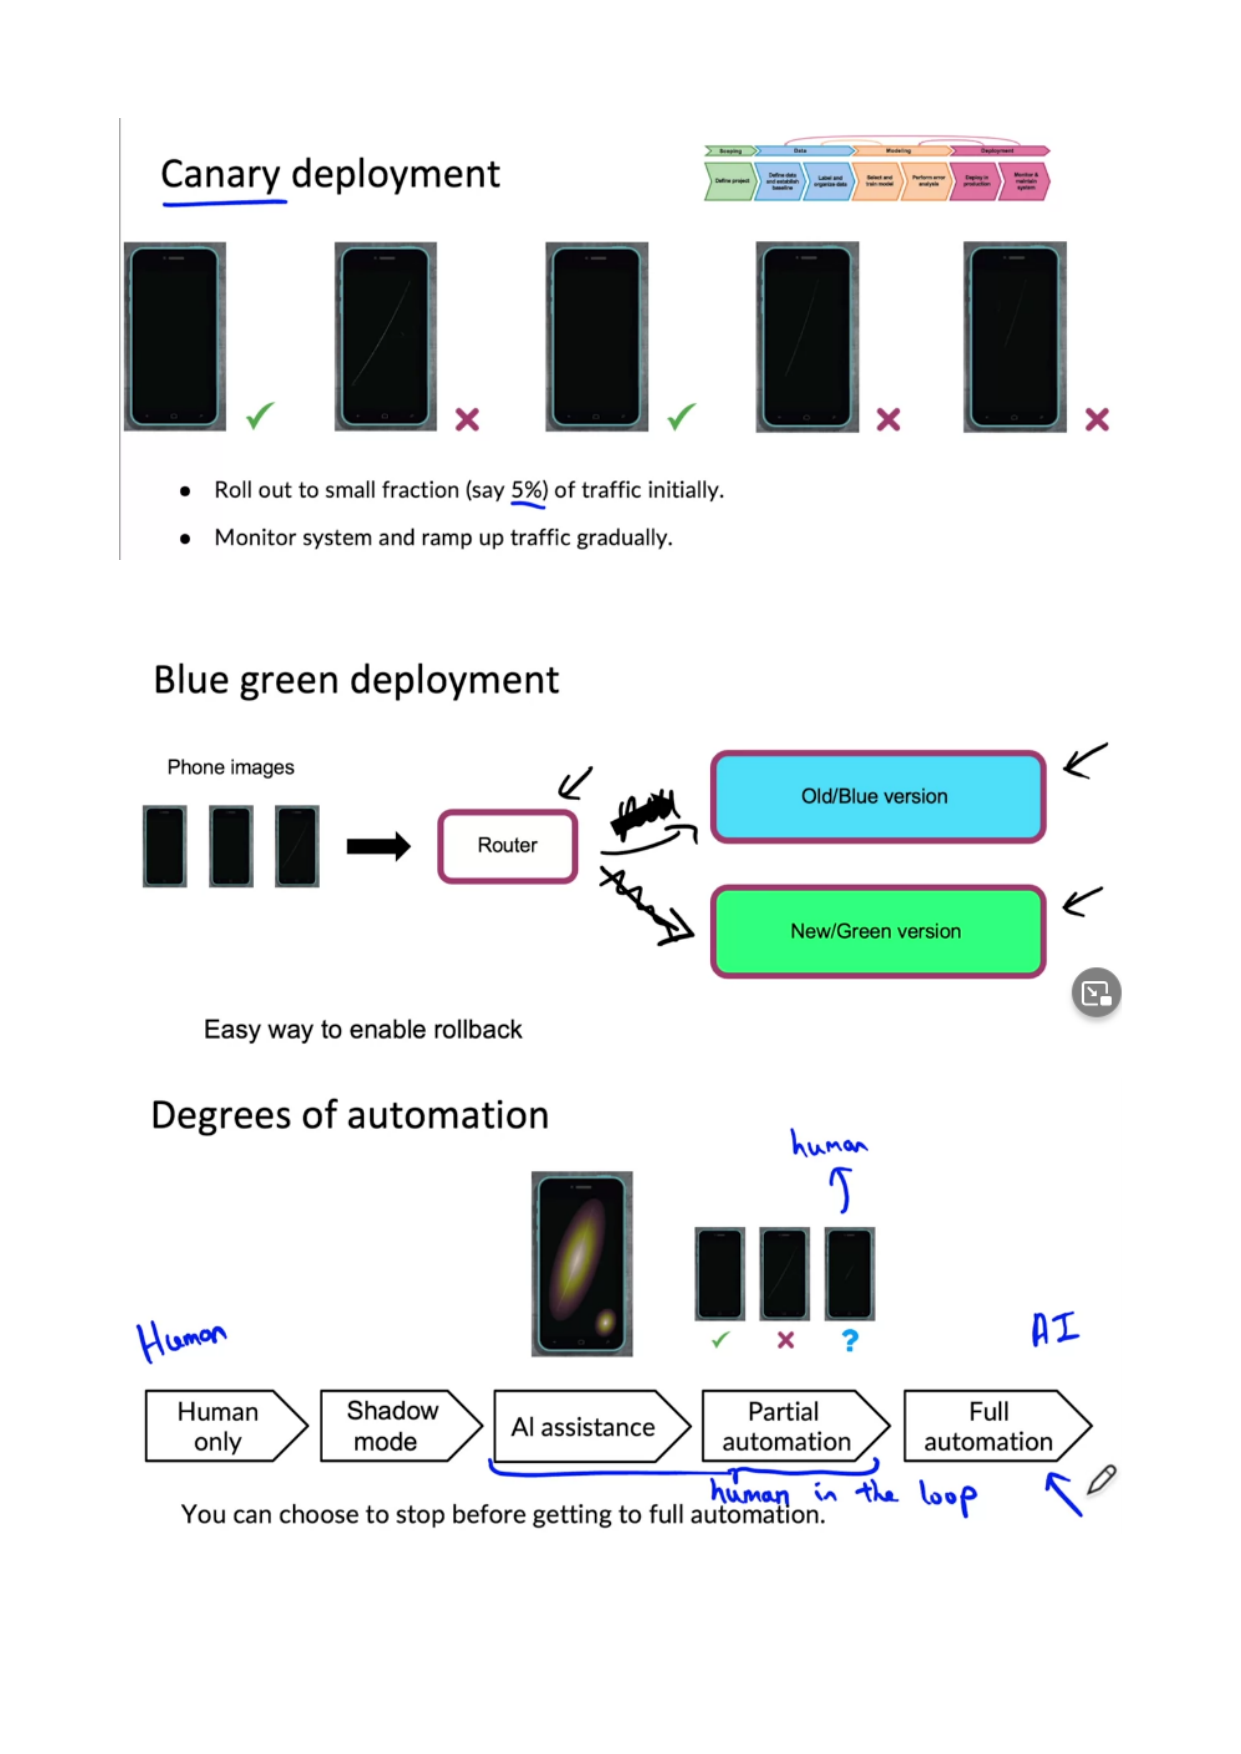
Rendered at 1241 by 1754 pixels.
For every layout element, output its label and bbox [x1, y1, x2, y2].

picture [118, 646, 1123, 1050]
picture [118, 1078, 1123, 1534]
picture [118, 118, 1123, 560]
